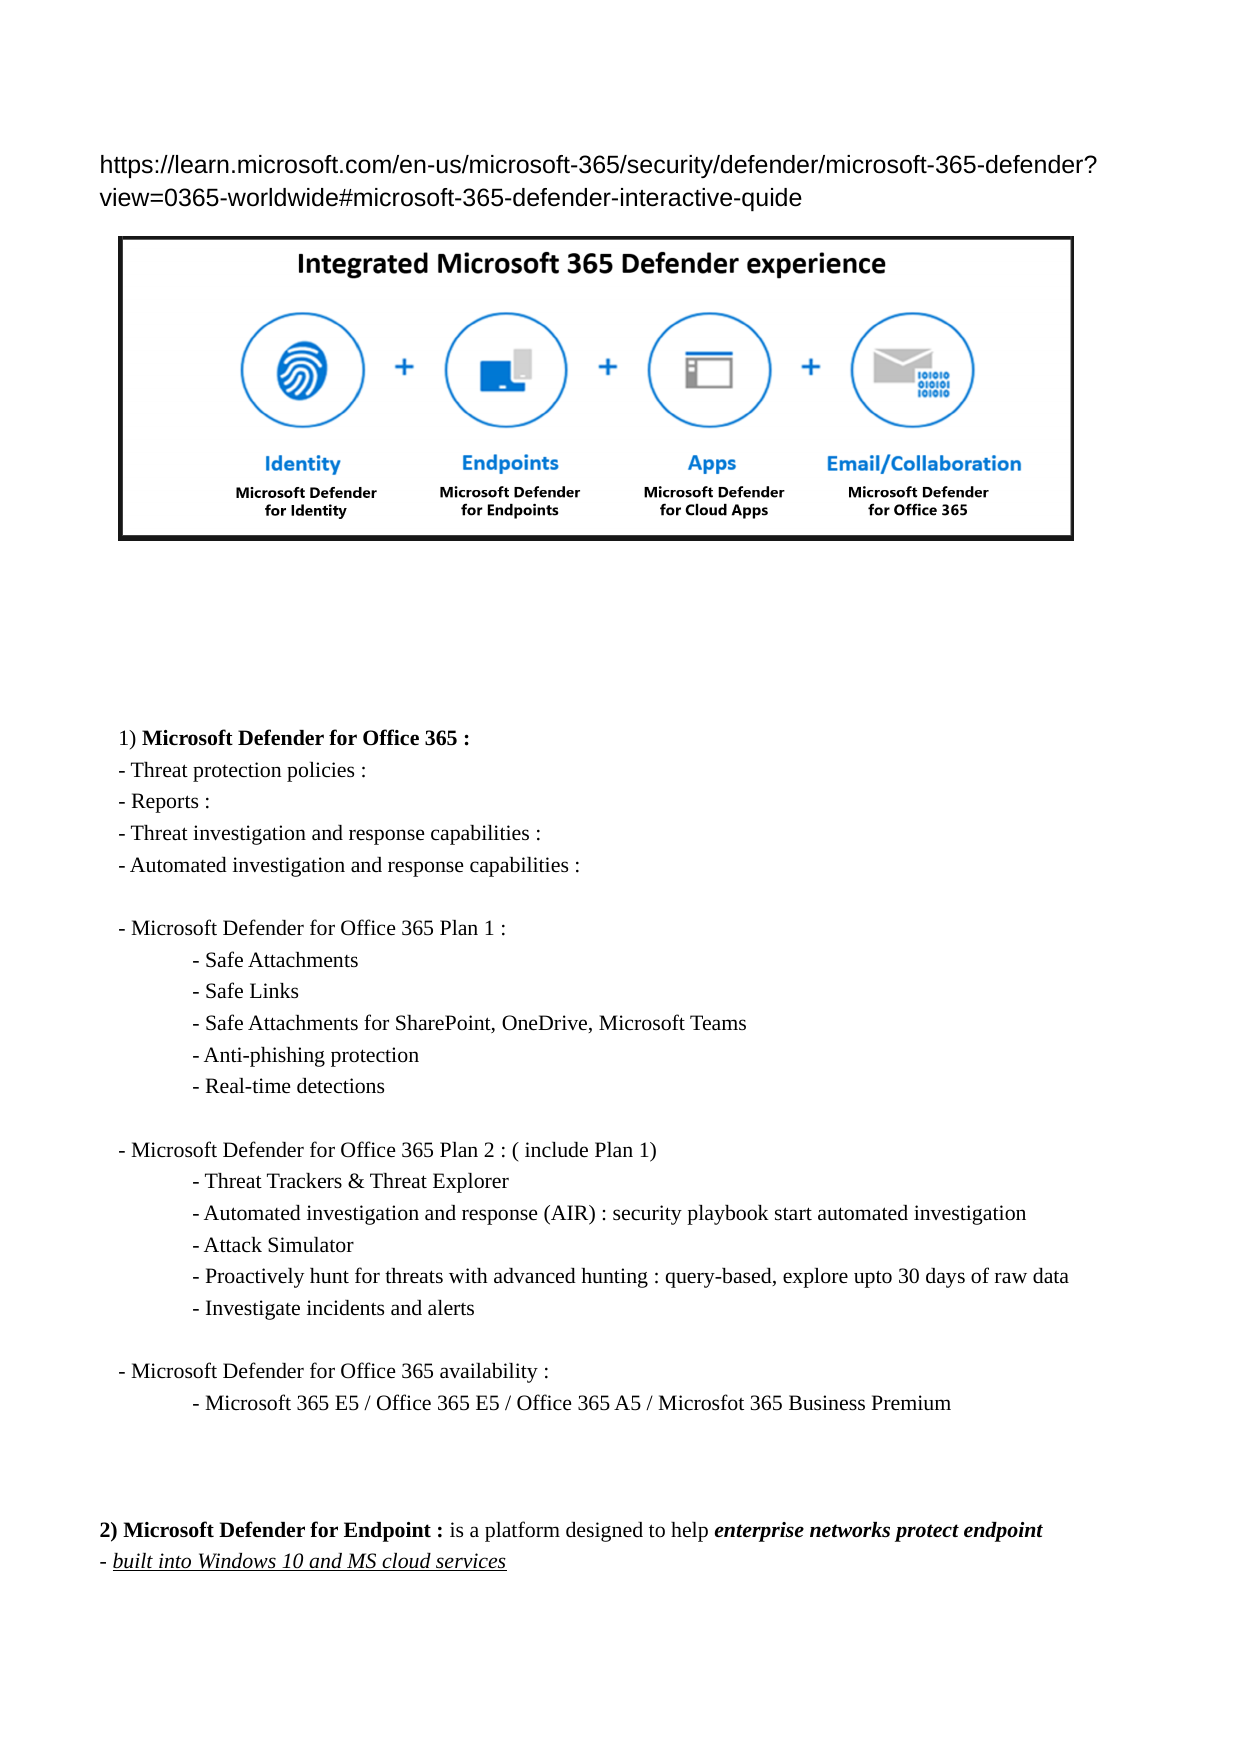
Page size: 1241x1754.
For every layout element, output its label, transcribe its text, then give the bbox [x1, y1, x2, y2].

text - Safe Attachments [118, 947, 1122, 972]
picture [118, 236, 1074, 541]
text - Investigate incidents and alerts [99, 1295, 1122, 1320]
text - Microsoft Defender for Office 365 Plan 1 : [99, 915, 1122, 940]
text - Threat investigation and response capabilities : [99, 820, 1122, 845]
text - Safe Links [118, 978, 1122, 1004]
text - Proactively hunt for threats with advanced hunting : query-based, explore upto 30 days of raw data [99, 1263, 1122, 1289]
text - Threat Trackers & Threat Explorer [99, 1168, 1122, 1194]
text - Real-time detections [118, 1073, 1122, 1099]
text - Microsoft 365 E5 / Office 365 E5 / Office 365 A5 / Microsfot 365 Business Premium [99, 1390, 1122, 1415]
text 2) Microsoft Defender for Endpoint : is a platform designed to help enterprise networks protect endpoint [99, 1517, 1122, 1542]
text - Microsoft Defender for Office 365 availability : [99, 1358, 1122, 1384]
text - Attack Simulator [99, 1232, 1122, 1257]
text - Automated investigation and response (AIR) : security playbook start automated investigation [99, 1200, 1122, 1225]
text - Microsoft Defender for Office 365 Plan 2 : ( include Plan 1) [99, 1137, 1122, 1162]
text - Automated investigation and response capabilities : [99, 852, 1122, 877]
text - built into Windows 10 and MS cloud services [99, 1548, 1122, 1574]
text https://learn.microsoft.com/en-us/microsoft-365/security/defender/microsoft-365-defender?view=0365-worldwide#microsoft-365-defender-interactive-quide [99, 150, 1122, 212]
text - Threat protection policies : [99, 757, 1122, 782]
text - Reports : [99, 788, 1122, 814]
text - Safe Attachments for SharePoint, OneDrive, Microsoft Teams [118, 1010, 1122, 1035]
text - Anti-phishing protection [118, 1042, 1122, 1067]
text 1) Microsoft Defender for Office 365 : [99, 725, 1122, 750]
